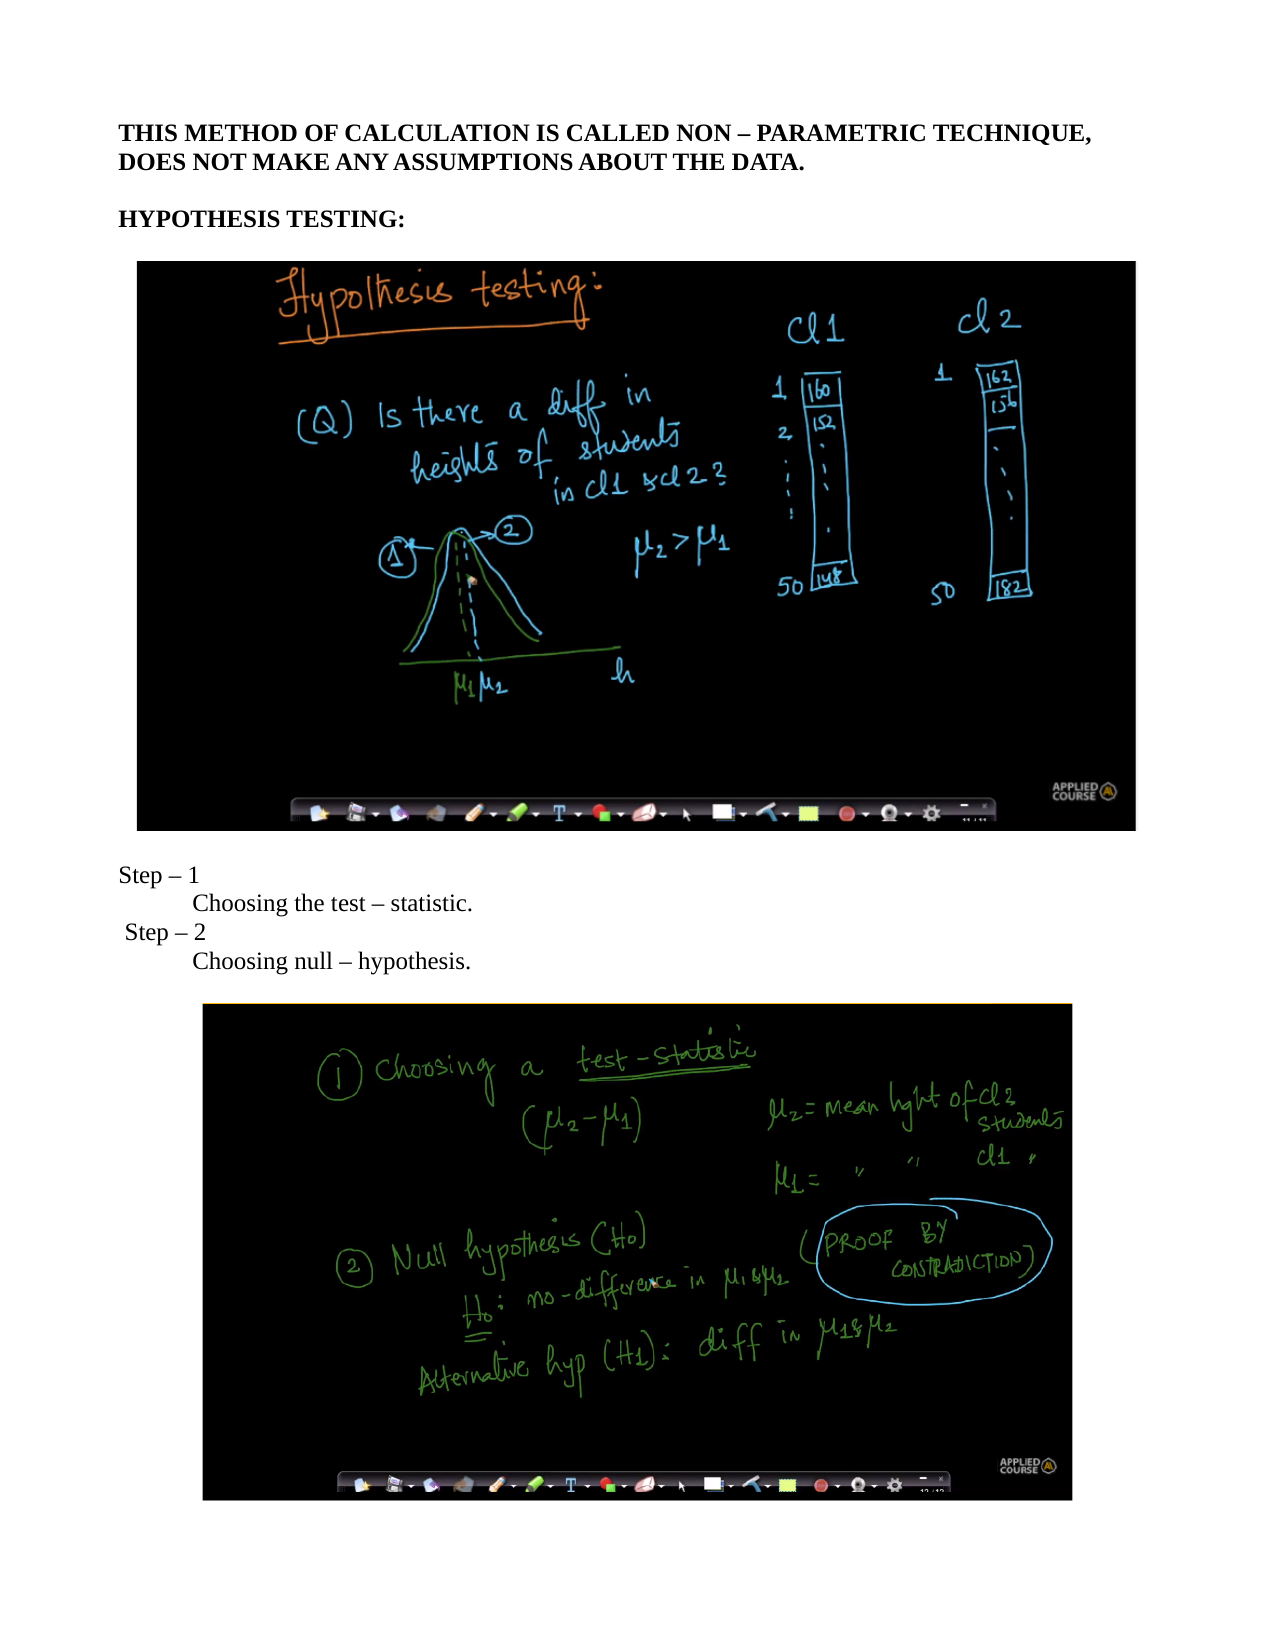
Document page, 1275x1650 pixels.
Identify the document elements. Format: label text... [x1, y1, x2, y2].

text THIS METHOD OF CALCULATION IS CALLED NON – PARAMETRIC TECHNIQUE, DOES NOT MAKE ANY ASSUMPTIONS ABOUT THE DATA. [118, 118, 1157, 176]
text HYPOTHESIS TESTING: [118, 204, 1157, 233]
text Choosing the test – statistic. [118, 888, 1157, 917]
text Choosing null – hypothesis. [118, 946, 1157, 975]
picture [136, 261, 1139, 831]
text Step – 2 [118, 917, 1157, 946]
text Step – 1 [118, 860, 1157, 888]
picture [202, 1003, 1073, 1501]
